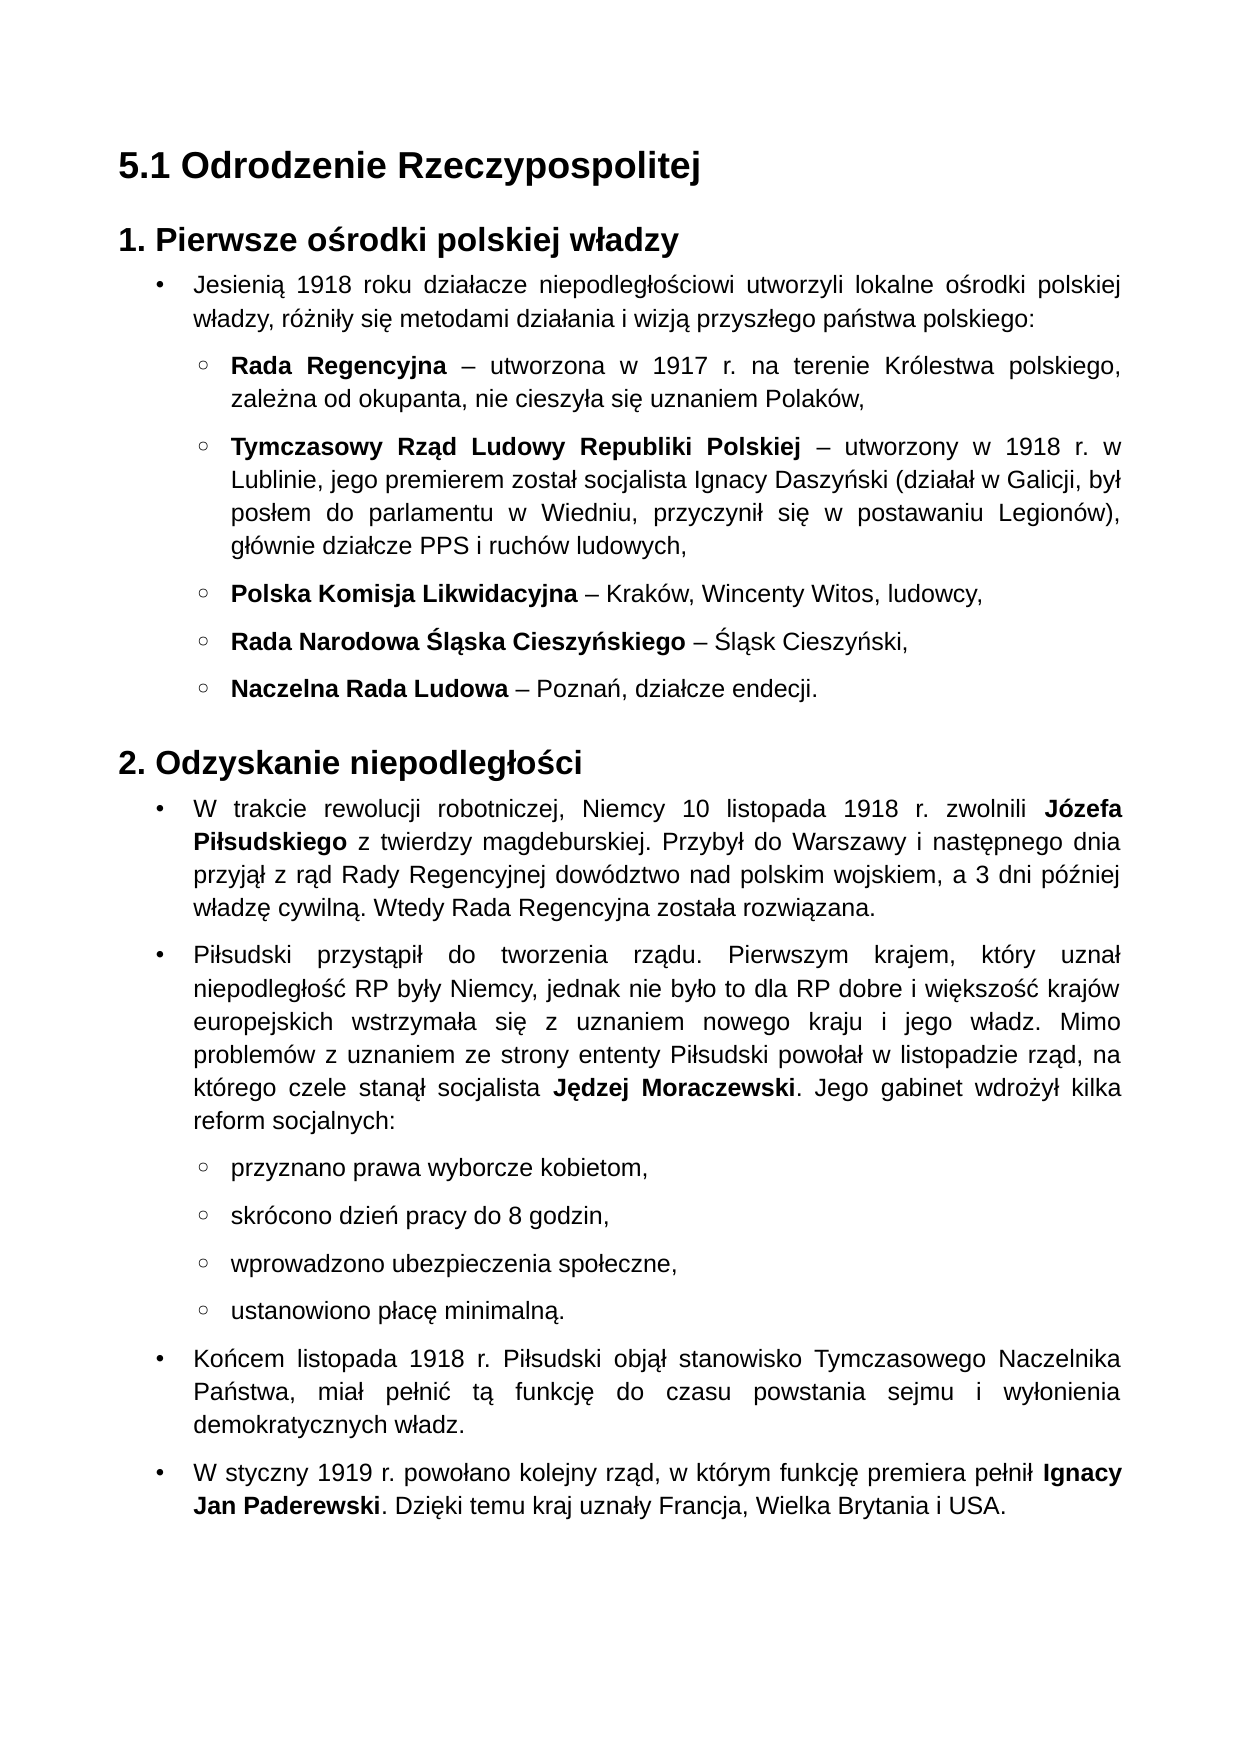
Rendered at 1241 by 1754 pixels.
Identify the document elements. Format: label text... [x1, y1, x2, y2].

list ustanowiono płacę minimalną. [193, 1296, 1122, 1325]
list wprowadzono ubezpieczenia społeczne, [193, 1249, 1122, 1277]
list Piłsudski przystąpił do tworzenia rządu. Pierwszym krajem, który uznał niepodległość RP były Niemcy, jednak nie było to dla RP dobre i większość krajów europejskich wstrzymała się z uznaniem nowego kraju i jego władz. Mimo problemów z uznaniem ze strony ententy Piłsudski powołał w listopadzie rząd, na którego czele stanął socjalista Jędzej Moraczewski. Jego gabinet wdrożył kilka reform socjalnych: [156, 940, 1122, 1134]
list W trakcie rewolucji robotniczej, Niemcy 10 listopada 1918 r. zwolnili Józefa Piłsudskiego z twierdzy magdeburskiej. Przybył do Warszawy i następnego dnia przyjął z rąd Rady Regencyjnej dowództwo nad polskim wojskiem, a 3 dni później władzę cywilną. Wtedy Rada Regencyjna została rozwiązana. [156, 794, 1122, 922]
list Końcem listopada 1918 r. Piłsudski objął stanowisko Tymczasowego Naczelnika Państwa, miał pełnić tą funkcję do czasu powstania sejmu i wyłonienia demokratycznych władz. [156, 1344, 1122, 1439]
subtitle 5.1 Odrodzenie Rzeczypospolitej [118, 143, 1122, 186]
subtitle 1. Pierwsze ośrodki polskiej władzy [118, 219, 1122, 258]
list Rada Narodowa Śląska Cieszyńskiego – Śląsk Cieszyński, [193, 626, 1122, 655]
list Tymczasowy Rząd Ludowy Republiki Polskiej – utworzony w 1918 r. w Lublinie, jego premierem został socjalista Ignacy Daszyński (działał w Galicji, był posłem do parlamentu w Wiedniu, przyczynił się w postawaniu Legionów), głównie działcze PPS i ruchów ludowych, [193, 432, 1122, 560]
list skrócono dzień pracy do 8 godzin, [193, 1201, 1122, 1230]
list Rada Regencyjna – utworzona w 1917 r. na terenie Królestwa polskiego, zależna od okupanta, nie cieszyła się uznaniem Polaków, [193, 351, 1122, 413]
list Polska Komisja Likwidacyjna – Kraków, Wincenty Witos, ludowcy, [193, 579, 1122, 608]
list W styczny 1919 r. powołano kolejny rząd, w którym funkcję premiera pełnił Ignacy Jan Paderewski. Dzięki temu kraj uznały Francja, Wielka Brytania i USA. [156, 1458, 1122, 1520]
subtitle 2. Odzyskanie niepodległości [118, 743, 1122, 781]
list Naczelna Rada Ludowa – Poznań, działcze endecji. [193, 674, 1122, 703]
list Jesienią 1918 roku działacze niepodległościowi utworzyli lokalne ośrodki polskiej władzy, różniły się metodami działania i wizją przyszłego państwa polskiego: [156, 271, 1122, 332]
list przyznano prawa wyborcze kobietom, [193, 1153, 1122, 1182]
